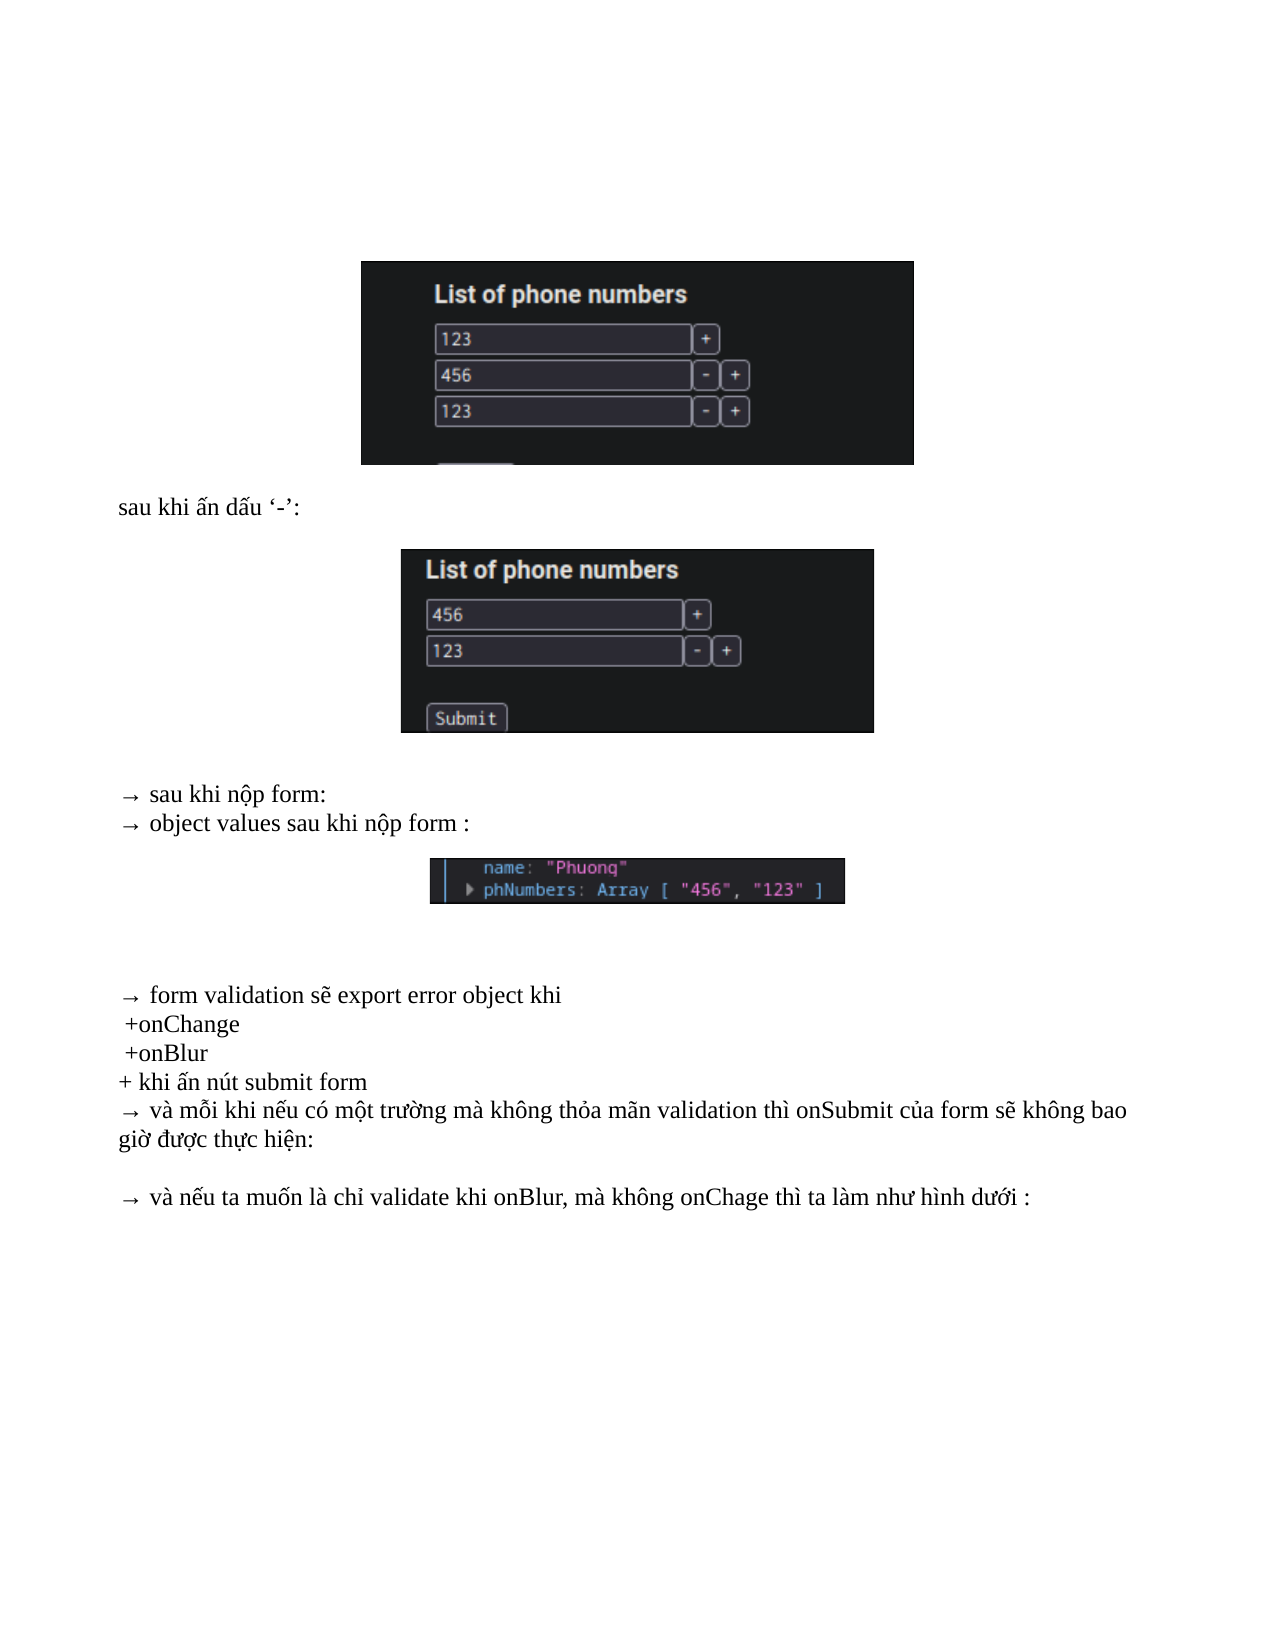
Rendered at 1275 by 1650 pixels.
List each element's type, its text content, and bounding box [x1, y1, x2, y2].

text + khi ấn nút submit form [118, 1067, 1157, 1096]
picture [361, 261, 914, 465]
text +onBlur [118, 1038, 1157, 1067]
picture [400, 549, 875, 733]
text sau khi ấn dấu ‘-’: [118, 492, 1157, 521]
picture [429, 858, 846, 904]
text → và mỗi khi nếu có một trường mà không thỏa mãn validation thì onSubmit của form sẽ không bao giờ được thực hiện: [118, 1096, 1157, 1153]
text → và nếu ta muốn là chỉ validate khi onBlur, mà không onChage thì ta làm như hình dưới : [118, 1182, 1157, 1211]
text → form validation sẽ export error object khi [118, 981, 1157, 1009]
text → sau khi nộp form: [118, 779, 1157, 808]
text +onChange [118, 1009, 1157, 1038]
text → object values sau khi nộp form : [118, 808, 1157, 837]
